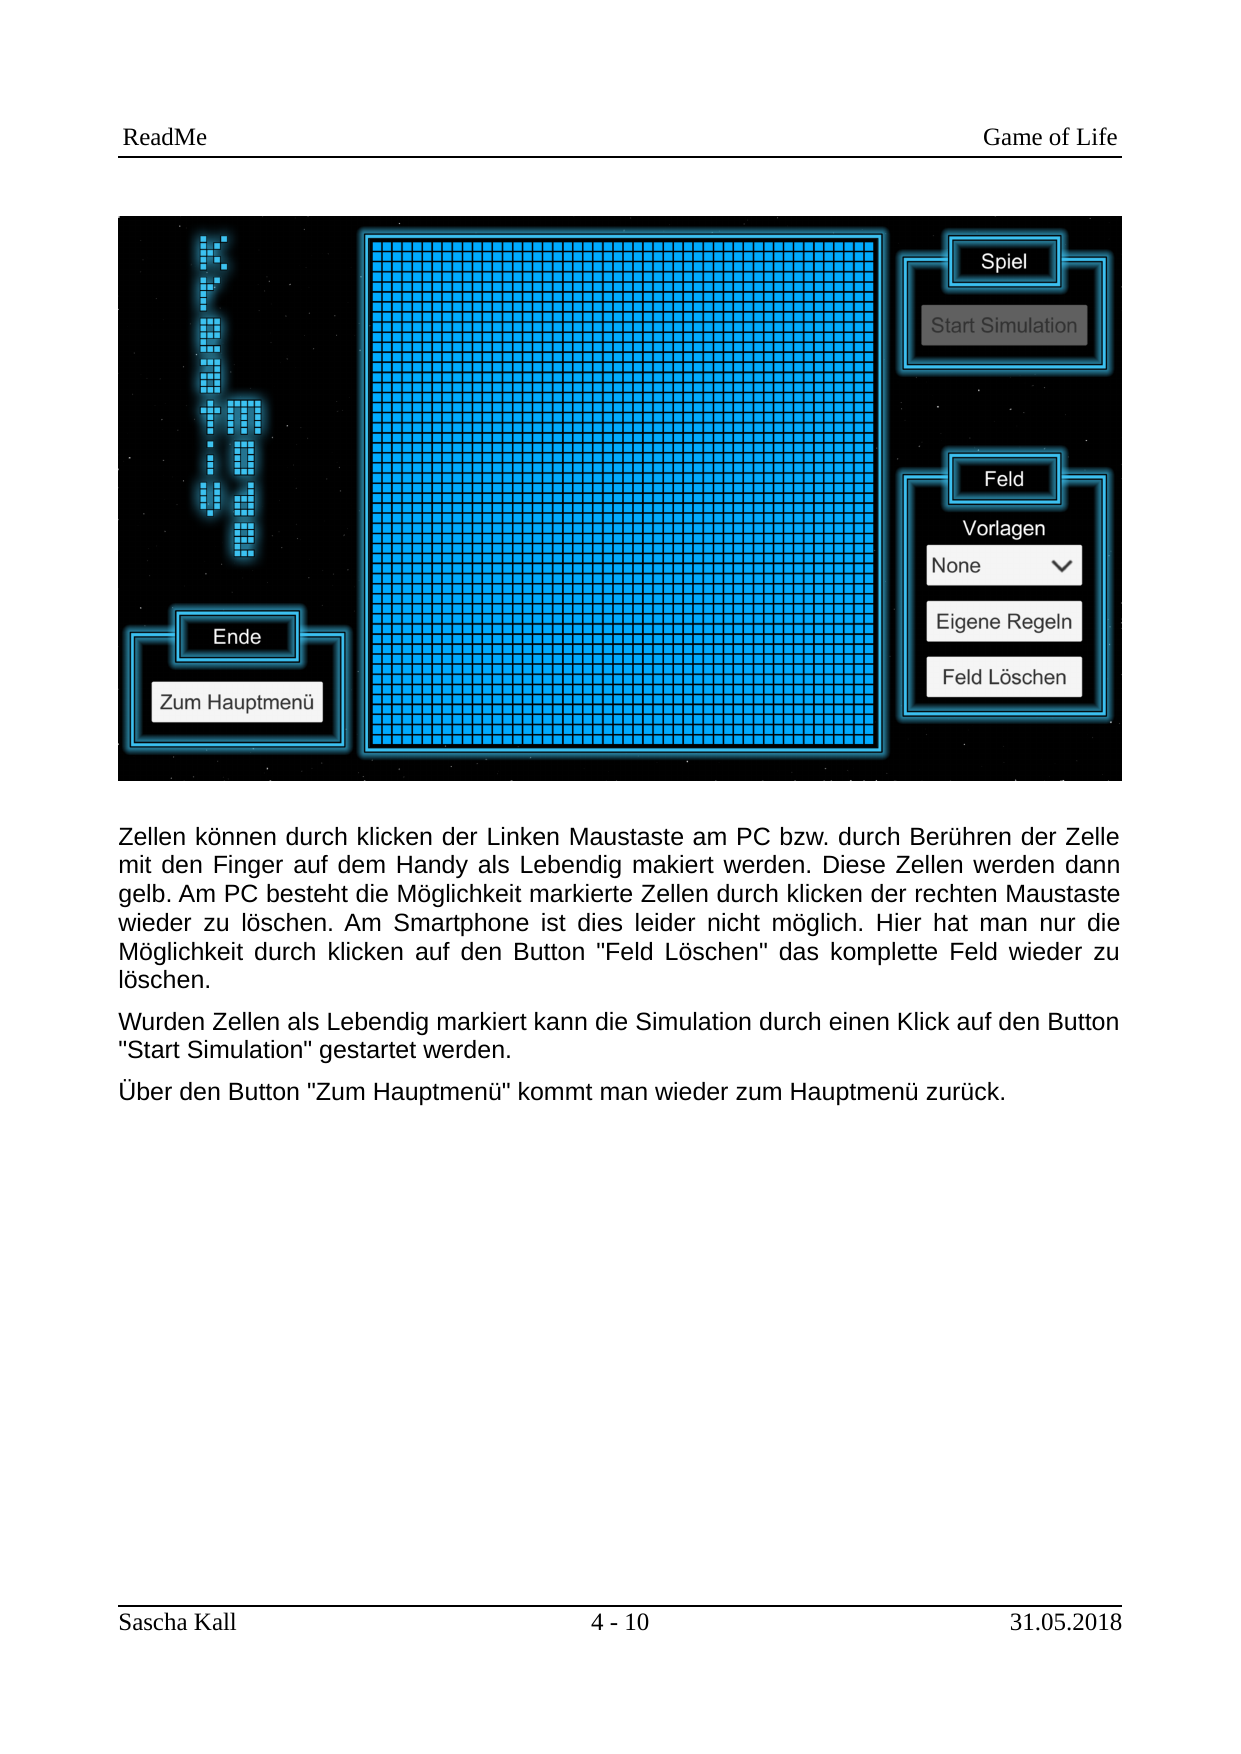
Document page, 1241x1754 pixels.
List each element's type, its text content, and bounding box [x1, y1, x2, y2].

text Wurden Zellen als Lebendig markiert kann die Simulation durch einen Klick auf den Button "Start Simulation" gestartet werden. [118, 1007, 1122, 1064]
picture [118, 216, 1122, 781]
text Zellen können durch klicken der Linken Maustaste am PC bzw. durch Berühren der Zelle mit den Finger auf dem Handy als Lebendig makiert werden. Diese Zellen werden dann gelb. Am PC besteht die Möglichkeit markierte Zellen durch klicken der rechten Maustaste wieder zu löschen. Am Smartphone ist dies leider nicht möglich. Hier hat man nur die Möglichkeit durch klicken auf den Button "Feld Löschen" das komplette Feld wieder zu löschen. [118, 822, 1122, 994]
text Über den Button "Zum Hauptmenü" kommt man wieder zum Hauptmenü zurück. [118, 1077, 1122, 1106]
